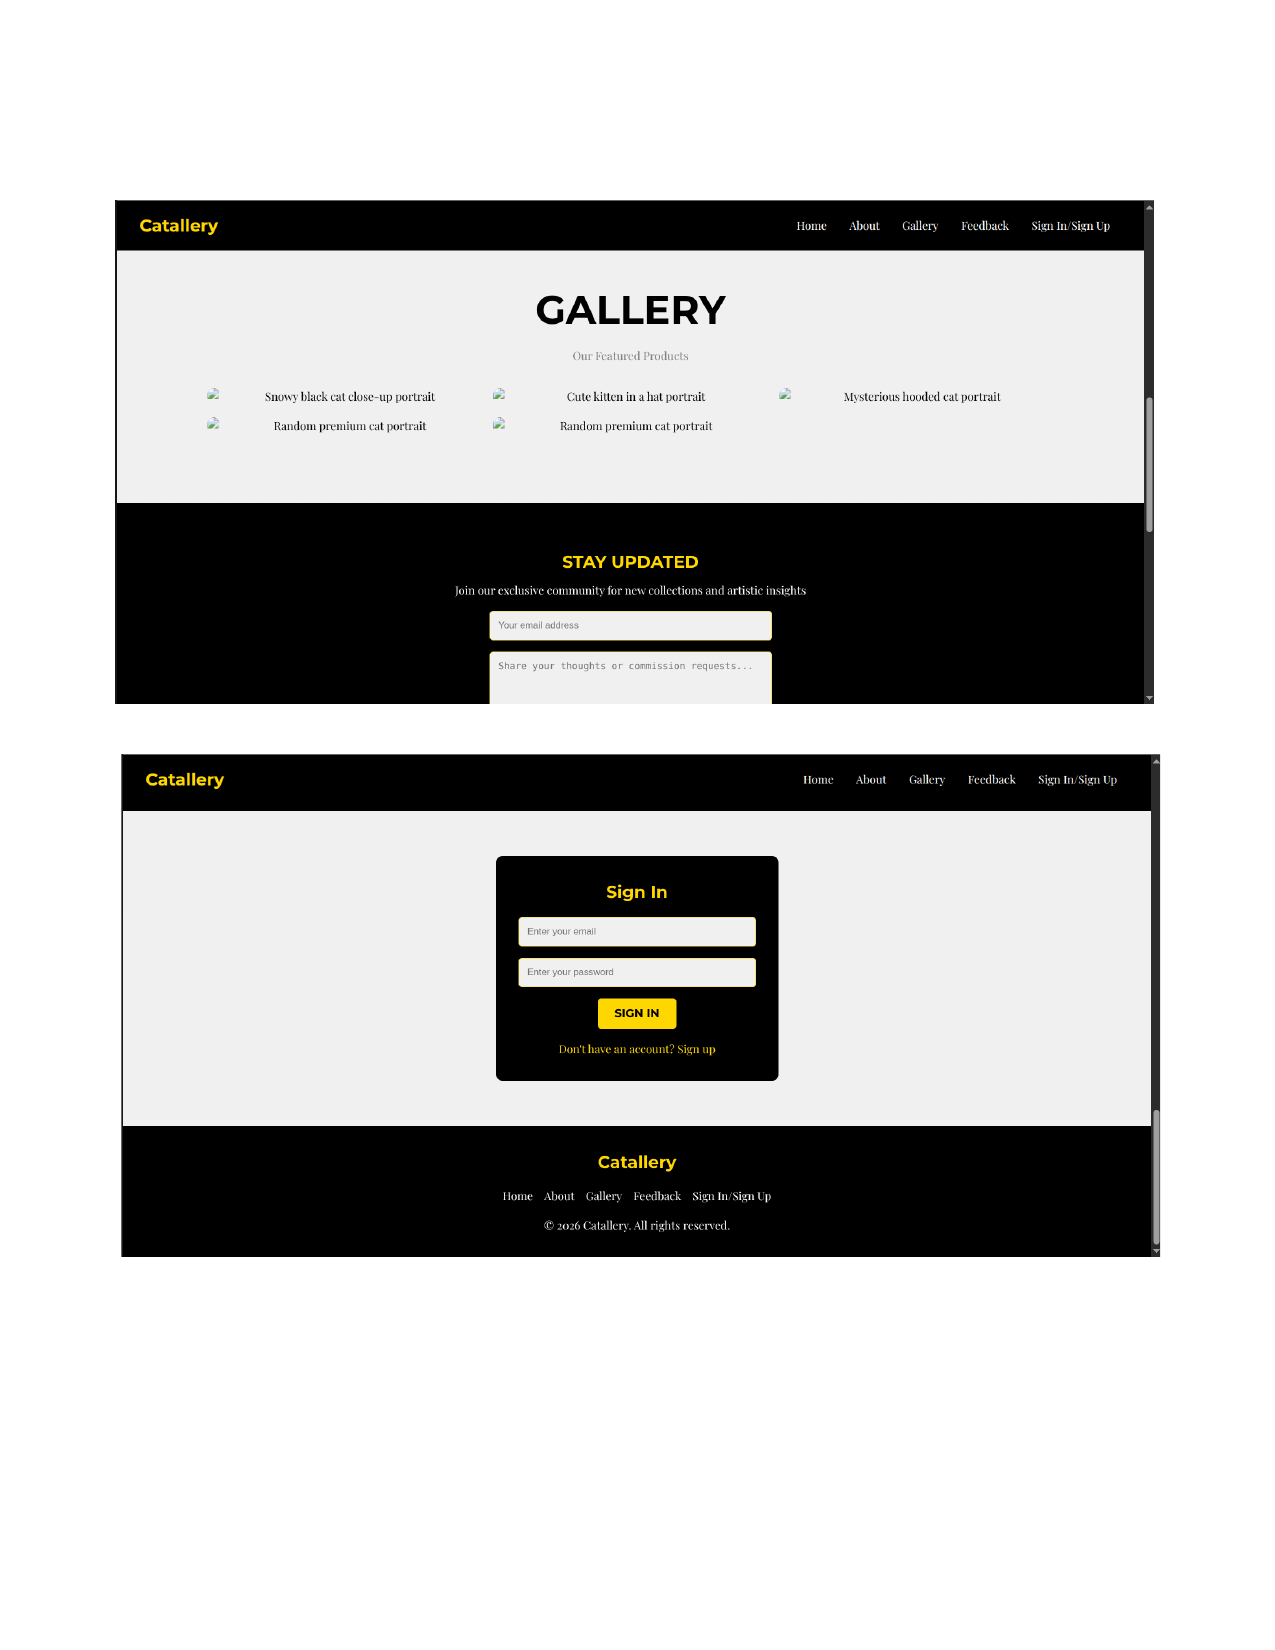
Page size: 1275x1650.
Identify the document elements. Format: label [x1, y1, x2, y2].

picture [115, 200, 1154, 704]
picture [121, 754, 1161, 1257]
